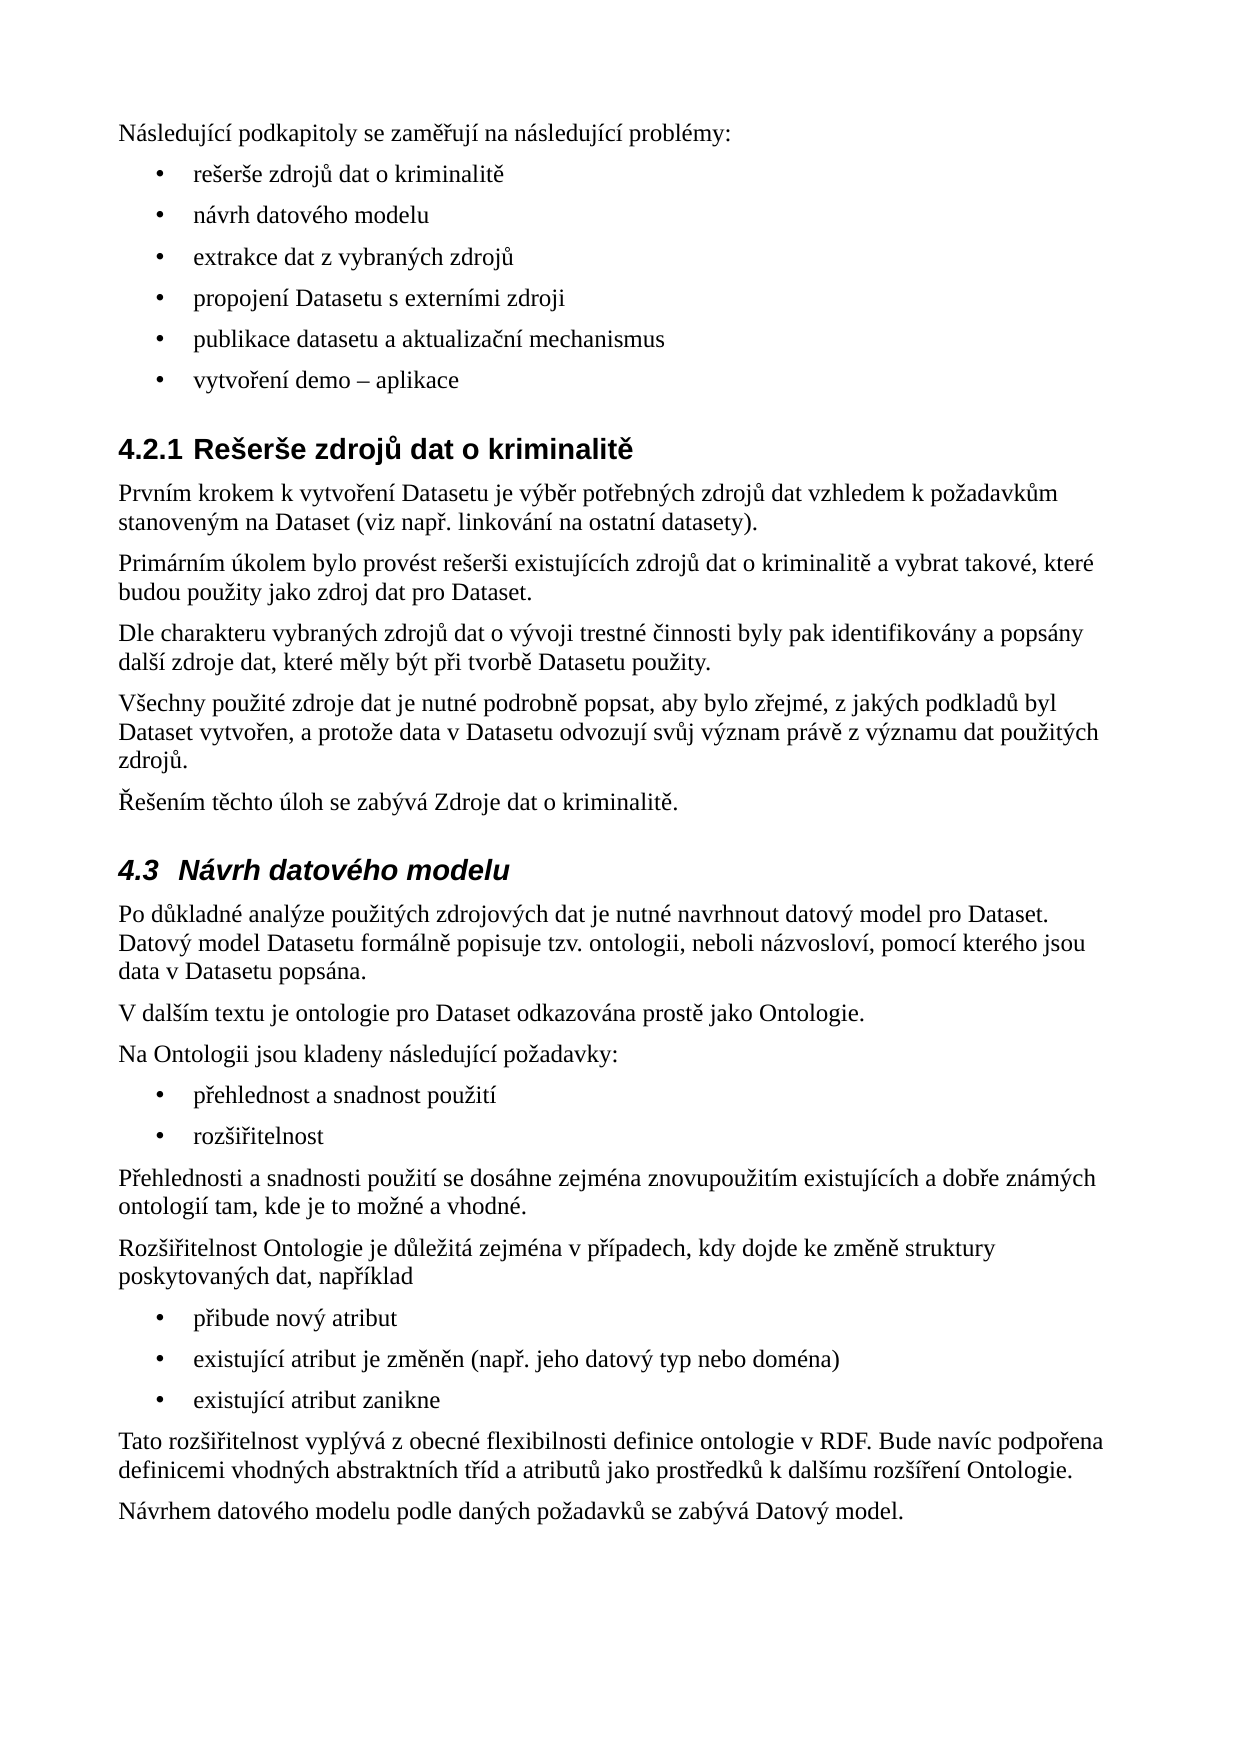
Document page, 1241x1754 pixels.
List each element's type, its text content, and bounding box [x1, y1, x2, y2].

list návrh datového modelu [156, 201, 1122, 229]
subtitle Rešerše zdrojů dat o kriminalitě [118, 432, 1122, 465]
text Rozšiřitelnost Ontologie je důležitá zejména v případech, kdy dojde ke změně struktury poskytovaných dat, například [118, 1233, 1122, 1290]
text Prvním krokem k vytvoření Datasetu je výběr potřebných zdrojů dat vzhledem k požadavkům stanoveným na Dataset (viz např. linkování na ostatní datasety). [118, 478, 1122, 535]
text Na Ontologii jsou kladeny následující požadavky: [118, 1039, 1122, 1068]
text Přehlednosti a snadnosti použití se dosáhne zejména znovupoužitím existujících a dobře známých ontologií tam, kde je to možné a vhodné. [118, 1163, 1122, 1220]
text Primárním úkolem bylo provést rešerši existujících zdrojů dat o kriminalitě a vybrat takové, které budou použity jako zdroj dat pro Dataset. [118, 548, 1122, 605]
text V dalším textu je ontologie pro Dataset odkazována prostě jako Ontologie. [118, 998, 1122, 1026]
list propojení Datasetu s externími zdroji [156, 283, 1122, 312]
list extrakce dat z vybraných zdrojů [156, 242, 1122, 271]
list publikace datasetu a aktualizační mechanismus [156, 324, 1122, 353]
list existující atribut je změněn (např. jeho datový typ nebo doména) [156, 1344, 1122, 1373]
text Návrhem datového modelu podle daných požadavků se zabývá Datový model. [118, 1496, 1122, 1525]
list přehlednost a snadnost použití [156, 1080, 1122, 1109]
text Dle charakteru vybraných zdrojů dat o vývoji trestné činnosti byly pak identifikovány a popsány další zdroje dat, které měly být při tvorbě Datasetu použity. [118, 618, 1122, 675]
list rozšiřitelnost [156, 1121, 1122, 1150]
list rešerše zdrojů dat o kriminalitě [156, 159, 1122, 188]
list existující atribut zanikne [156, 1385, 1122, 1414]
text Všechny použité zdroje dat je nutné podrobně popsat, aby bylo zřejmé, z jakých podkladů byl Dataset vytvořen, a protože data v Datasetu odvozují svůj význam právě z významu dat použitých zdrojů. [118, 688, 1122, 774]
list přibude nový atribut [156, 1303, 1122, 1331]
text Tato rozšiřitelnost vyplývá z obecné flexibilnosti definice ontologie v RDF. Bude navíc podpořena definicemi vhodných abstraktních tříd a atributů jako prostředků k dalšímu rozšíření Ontologie. [118, 1426, 1122, 1484]
text Následující podkapitoly se zaměřují na následující problémy: [118, 118, 1122, 147]
text Řešením těchto úloh se zabývá Zdroje dat o kriminalitě. [118, 787, 1122, 815]
text Po důkladné analýze použitých zdrojových dat je nutné navrhnout datový model pro Dataset. Datový model Datasetu formálně popisuje tzv. ontologii, neboli názvosloví, pomocí kterého jsou data v Datasetu popsána. [118, 899, 1122, 985]
subtitle Návrh datového modelu [118, 853, 1122, 886]
list vytvoření demo – aplikace [156, 366, 1122, 394]
